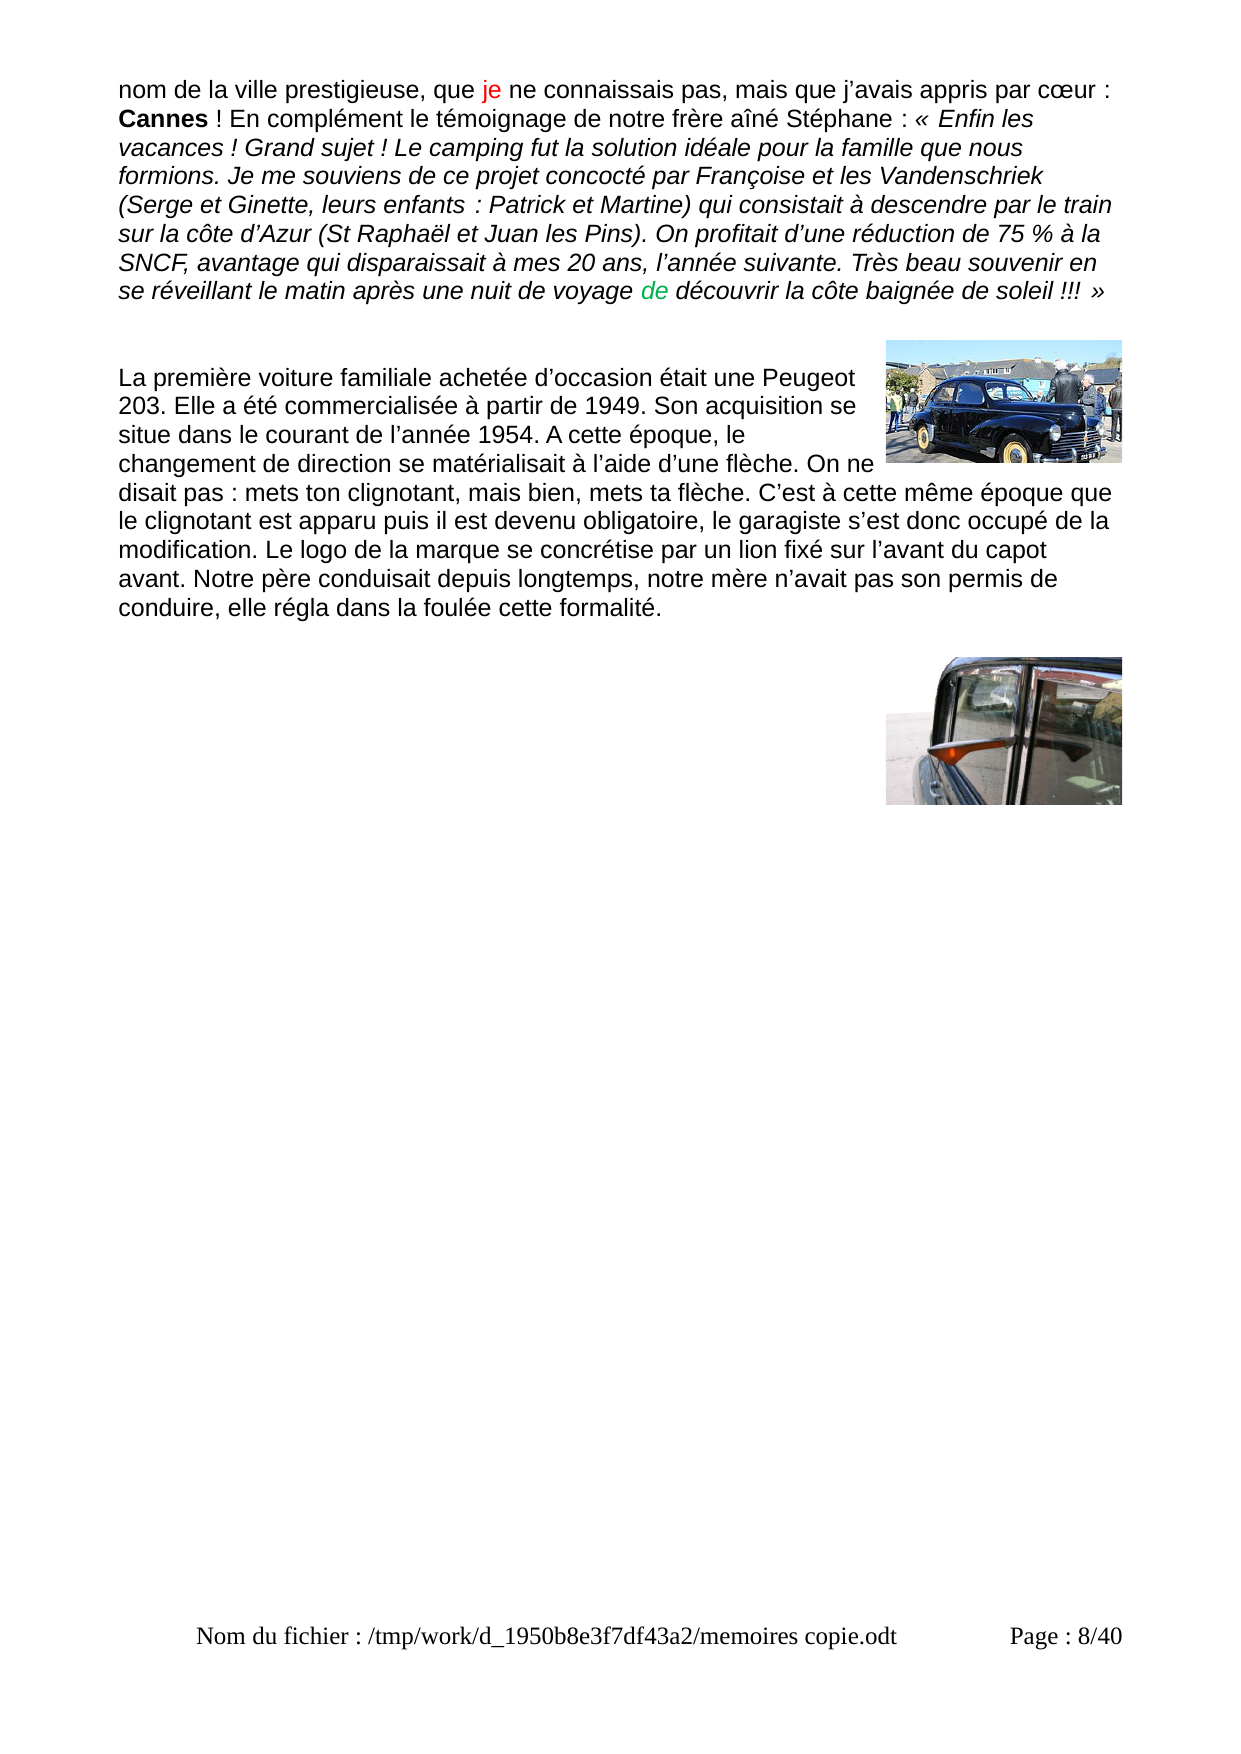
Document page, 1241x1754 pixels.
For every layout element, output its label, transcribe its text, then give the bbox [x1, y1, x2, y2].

text Illustration 11: Peugeot 203 (Wikipédia) [886, 432, 1122, 455]
text La première voiture familiale achetée d’occasion était une Peugeot 203. Elle a été commercialisée à partir de 1949. Son acquisition se situe dans le courant de l’année 1954. A cette époque, le changement de direction se matérialisait à l’aide d’une flèche. On ne disait pas : mets ton clignotant, mais bien, mets ta flèche. C’est à cette même époque que le clignotant est apparu puis il est devenu obligatoire, le garagiste s’est donc occupé de la modification. Le logo de la marque se concrétise par un lion fixé sur l’avant du capot avant. Notre père conduisait depuis longtemps, notre mère n’avait pas son permis de conduire, elle régla dans la foulée cette formalité. [118, 477, 1122, 736]
text Le camping était la formule royale pour la grande famille que nous étions. Les premières années le voyage se faisait en train. Le matériel de camping était envoyé au préalable et en petite vitesse. Les destinations étaient celles de la SNCF. Au début des années 50, j’ai souvenir du train de nuit Tourcoing – Vintimille (frontière franco-italienne), il partait à 18 heures pour arriver à destination dans la matinée du lendemain. A cette époque, beaucoup de curieux venaient sur le quai assister au départ du train. Un jour un monsieur a croisé mon regard et m’a demandé quelle était ma destination, je lui ai répondu fièrement par le nom de la ville prestigieuse, que je ne connaissais pas, mais que j’avais appris par cœur : Cannes ! En complément le témoignage de notre frère aîné Stéphane : « Enfin les vacances ! Grand sujet ! Le camping fut la solution idéale pour la famille que nous formions. Je me souviens de ce projet concocté par Françoise et les Vandenschriek (Serge et Ginette, leurs enfants : Patrick et Martine) qui consistait à descendre par le train sur la côte d’Azur (St Raphaël et Juan les Pins). On profitait d’une réduction de 75 % à la SNCF, avantage qui disparaissait à mes 20 ans, l’année suivante. Très beau souvenir en se réveillant le matin après une nuit de voyage de découvrir la côte baignée de soleil !!! » [118, 75, 1122, 420]
text Illustration 12: Flèche de direction (wikipédia) [886, 749, 1122, 772]
